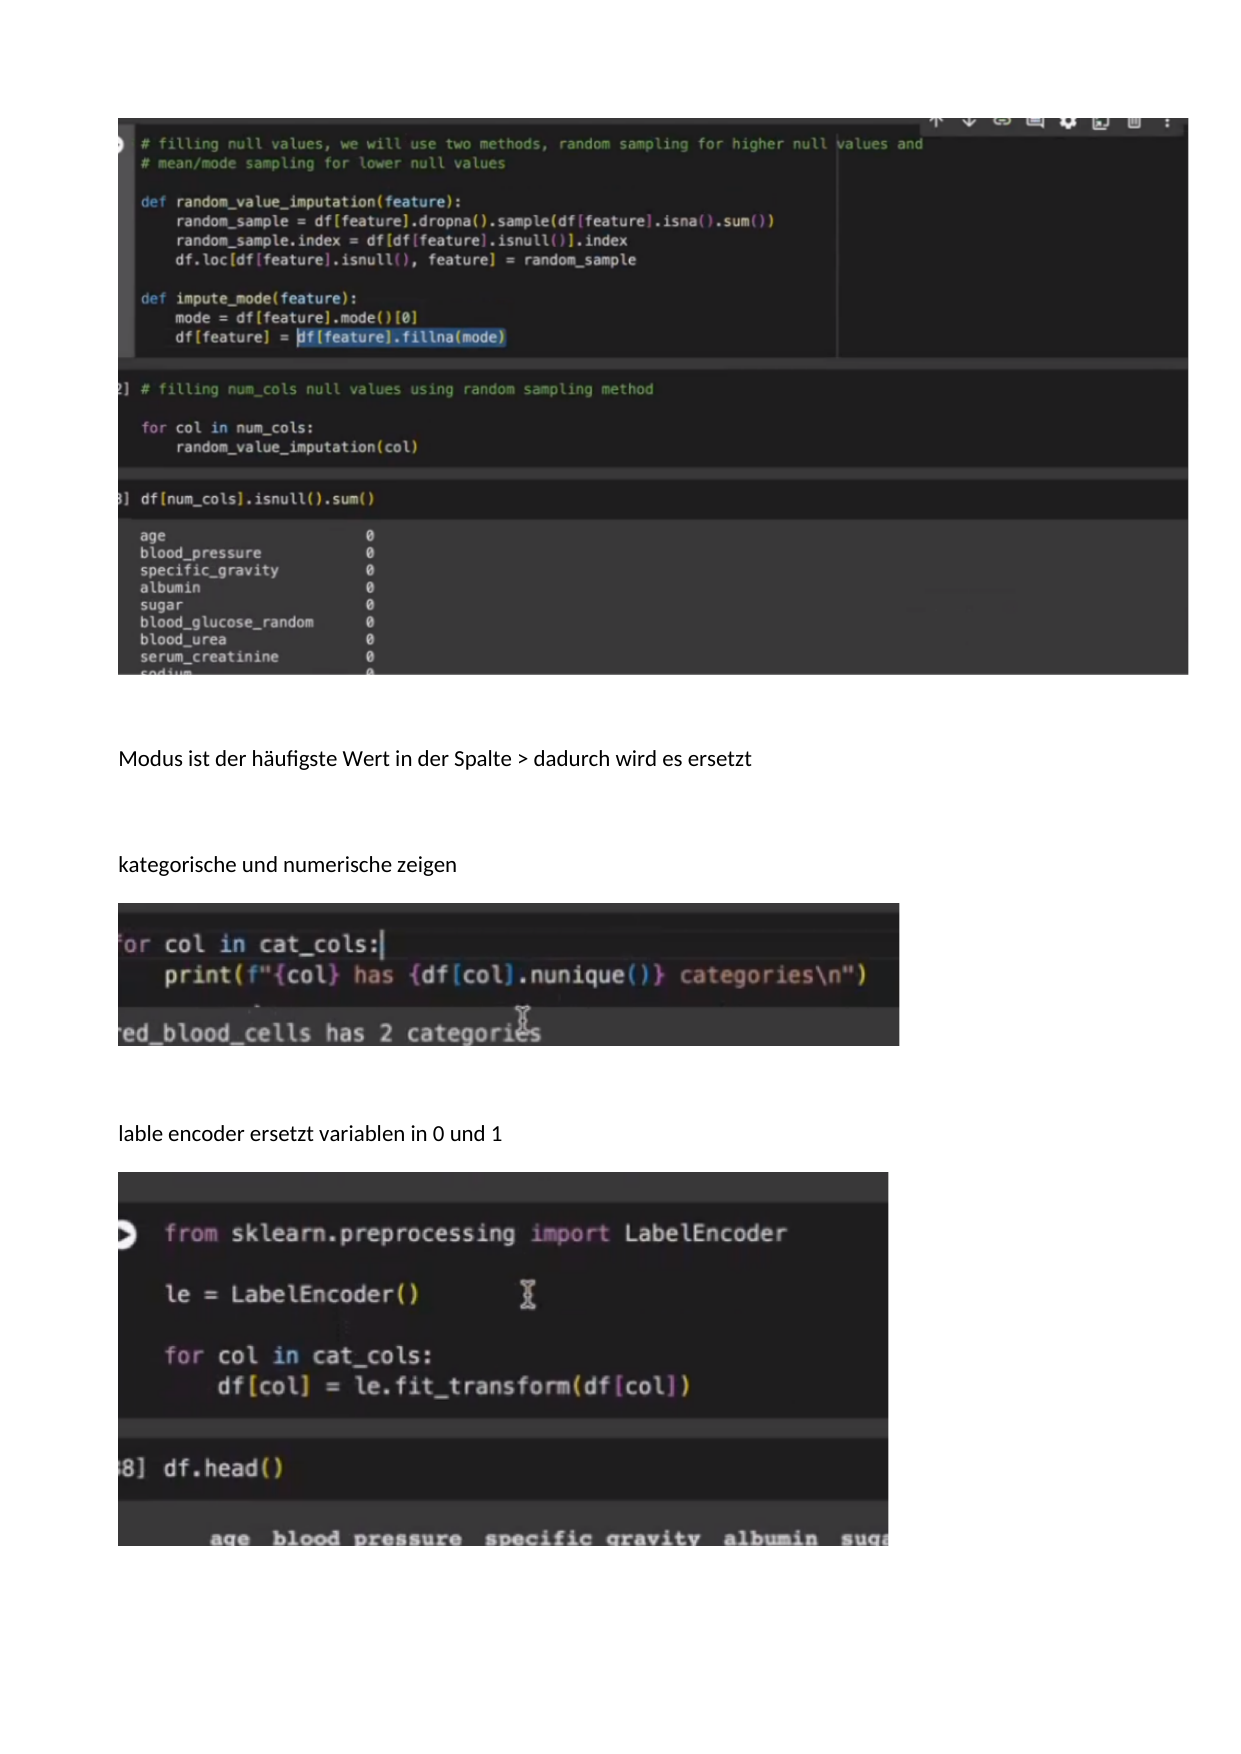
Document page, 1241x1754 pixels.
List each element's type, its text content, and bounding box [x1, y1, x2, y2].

text kategorische und numerische zeigen [118, 850, 1122, 878]
text Modus ist der häufigste Wert in der Spalte > dadurch wird es ersetzt [118, 744, 1122, 772]
text lable encoder ersetzt variablen in 0 und 1 [118, 1119, 1122, 1147]
